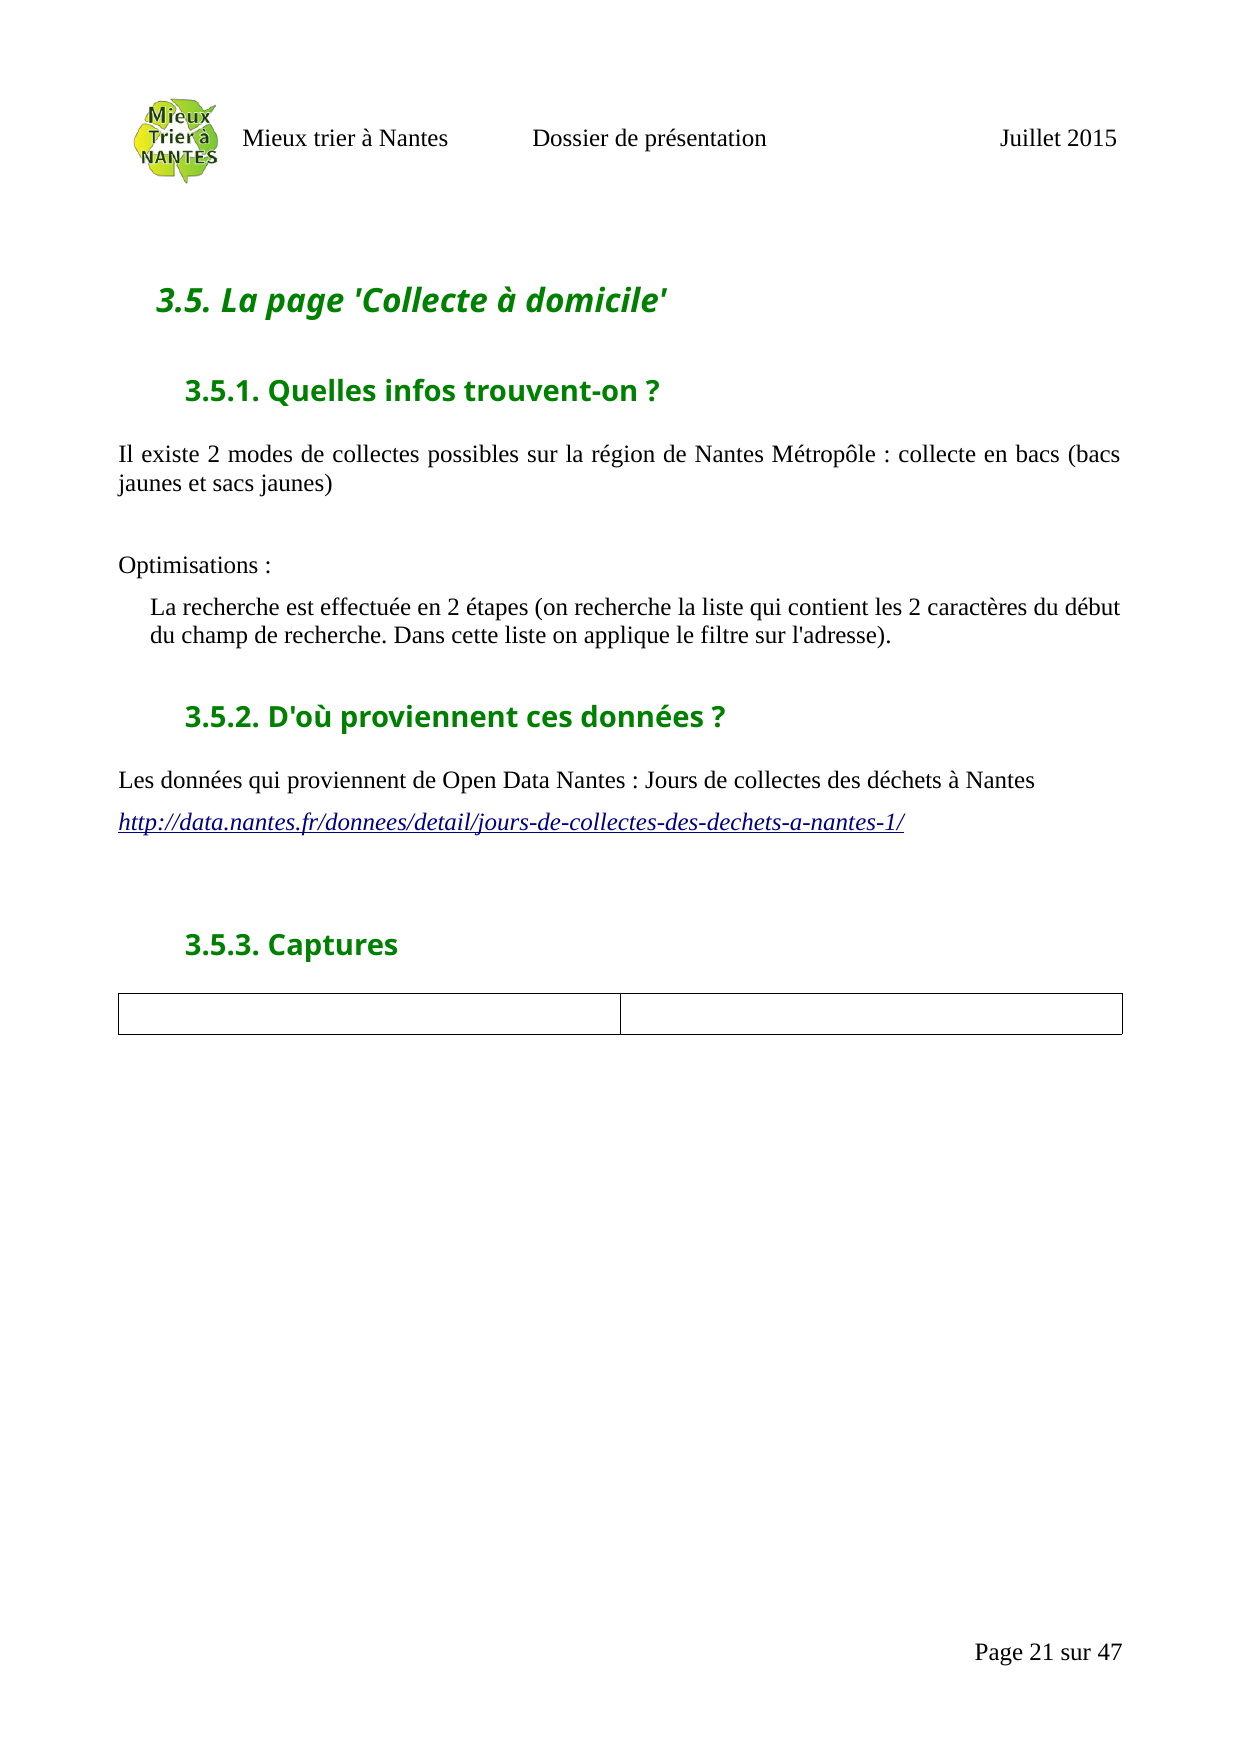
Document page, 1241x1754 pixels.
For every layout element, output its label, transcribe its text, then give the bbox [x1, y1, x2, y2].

text Les données qui proviennent de Open Data Nantes : Jours de collectes des déchets à Nantes [118, 766, 1122, 794]
subtitle Captures [148, 924, 1122, 964]
text Optimisations : [118, 550, 1122, 579]
subtitle Quelles infos trouvent-on ? [148, 370, 1122, 410]
picture [131, 95, 221, 185]
subtitle La page 'Collecte à domicile' [148, 277, 1122, 323]
text Il existe 2 modes de collectes possibles sur la région de Nantes Métropôle : collecte en bacs (bacs jaunes et sacs jaunes) [118, 439, 1122, 497]
text La recherche est effectuée en 2 étapes (on recherche la liste qui contient les 2 caractères du début du champ de recherche. Dans cette liste on applique le filtre sur l'adresse). [150, 592, 1122, 649]
text http://data.nantes.fr/donnees/detail/jours-de-collectes-des-dechets-a-nantes-1/ [118, 807, 1122, 836]
table_header [119, 994, 620, 1034]
table_header [621, 994, 1122, 1034]
subtitle D'où proviennent ces données ? [148, 696, 1122, 736]
